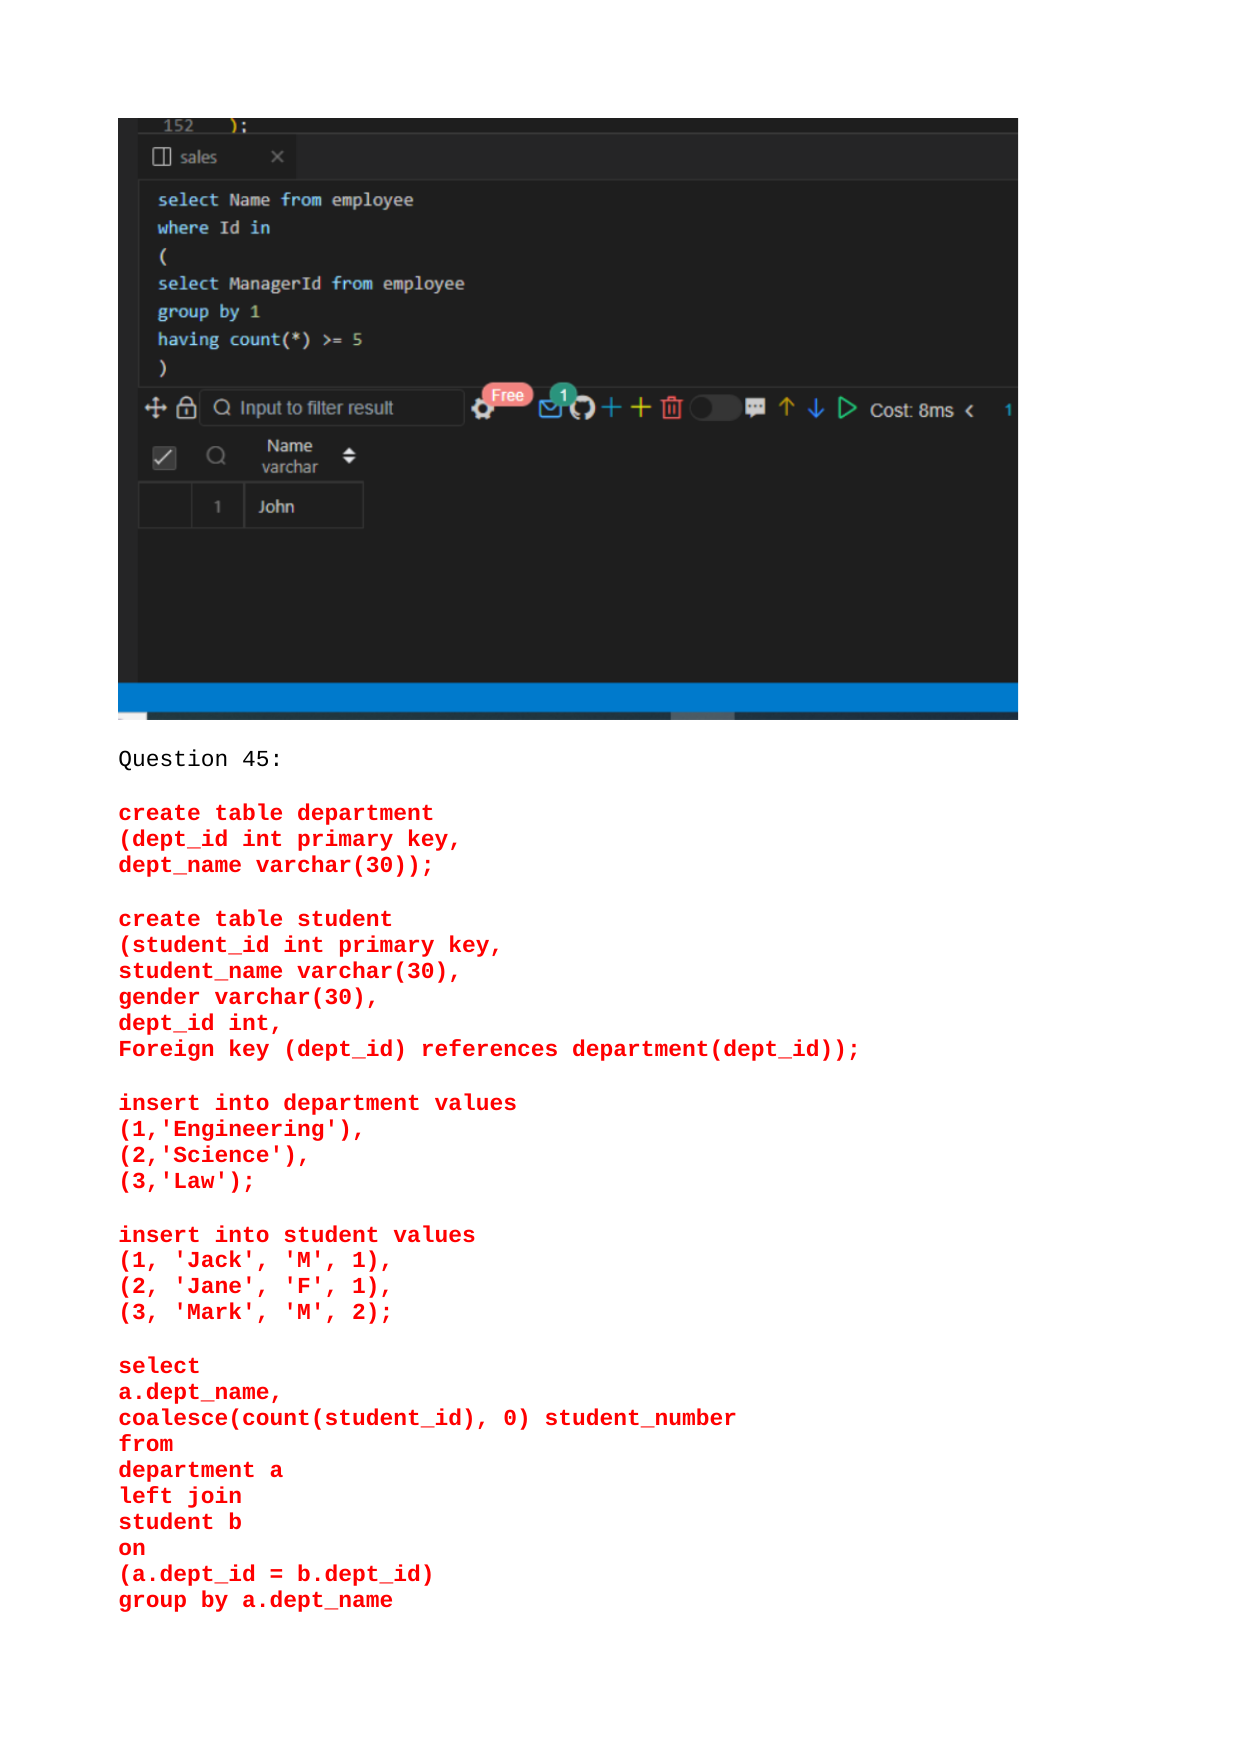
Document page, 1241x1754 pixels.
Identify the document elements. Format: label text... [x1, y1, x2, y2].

text (student_id int primary key, [118, 933, 1122, 959]
text select [118, 1355, 1122, 1381]
text from [118, 1432, 1122, 1458]
text Foreign key (dept_id) references department(dept_id)); [118, 1037, 1122, 1063]
text insert into student values [118, 1223, 1122, 1249]
text Question 45: [118, 748, 1122, 774]
text (3,'Law'); [118, 1169, 1122, 1195]
text insert into department values [118, 1091, 1122, 1117]
text (2, 'Jane', 'F', 1), [118, 1275, 1122, 1301]
text create table department [118, 802, 1122, 828]
text left join [118, 1484, 1122, 1510]
text on [118, 1536, 1122, 1562]
text (a.dept_id = b.dept_id) [118, 1562, 1122, 1588]
text coalesce(count(student_id), 0) student_number [118, 1407, 1122, 1432]
text student b [118, 1510, 1122, 1536]
text department a [118, 1458, 1122, 1484]
text (3, 'Mark', 'M', 2); [118, 1301, 1122, 1327]
text (2,'Science'), [118, 1143, 1122, 1169]
text dept_id int, [118, 1011, 1122, 1037]
text (1, 'Jack', 'M', 1), [118, 1249, 1122, 1275]
text a.dept_name, [118, 1381, 1122, 1407]
text gender varchar(30), [118, 985, 1122, 1011]
text student_name varchar(30), [118, 959, 1122, 985]
text (dept_id int primary key, [118, 828, 1122, 853]
text group by a.dept_name [118, 1588, 1122, 1614]
text dept_name varchar(30)); [118, 853, 1122, 879]
text create table student [118, 907, 1122, 933]
text (1,'Engineering'), [118, 1117, 1122, 1143]
